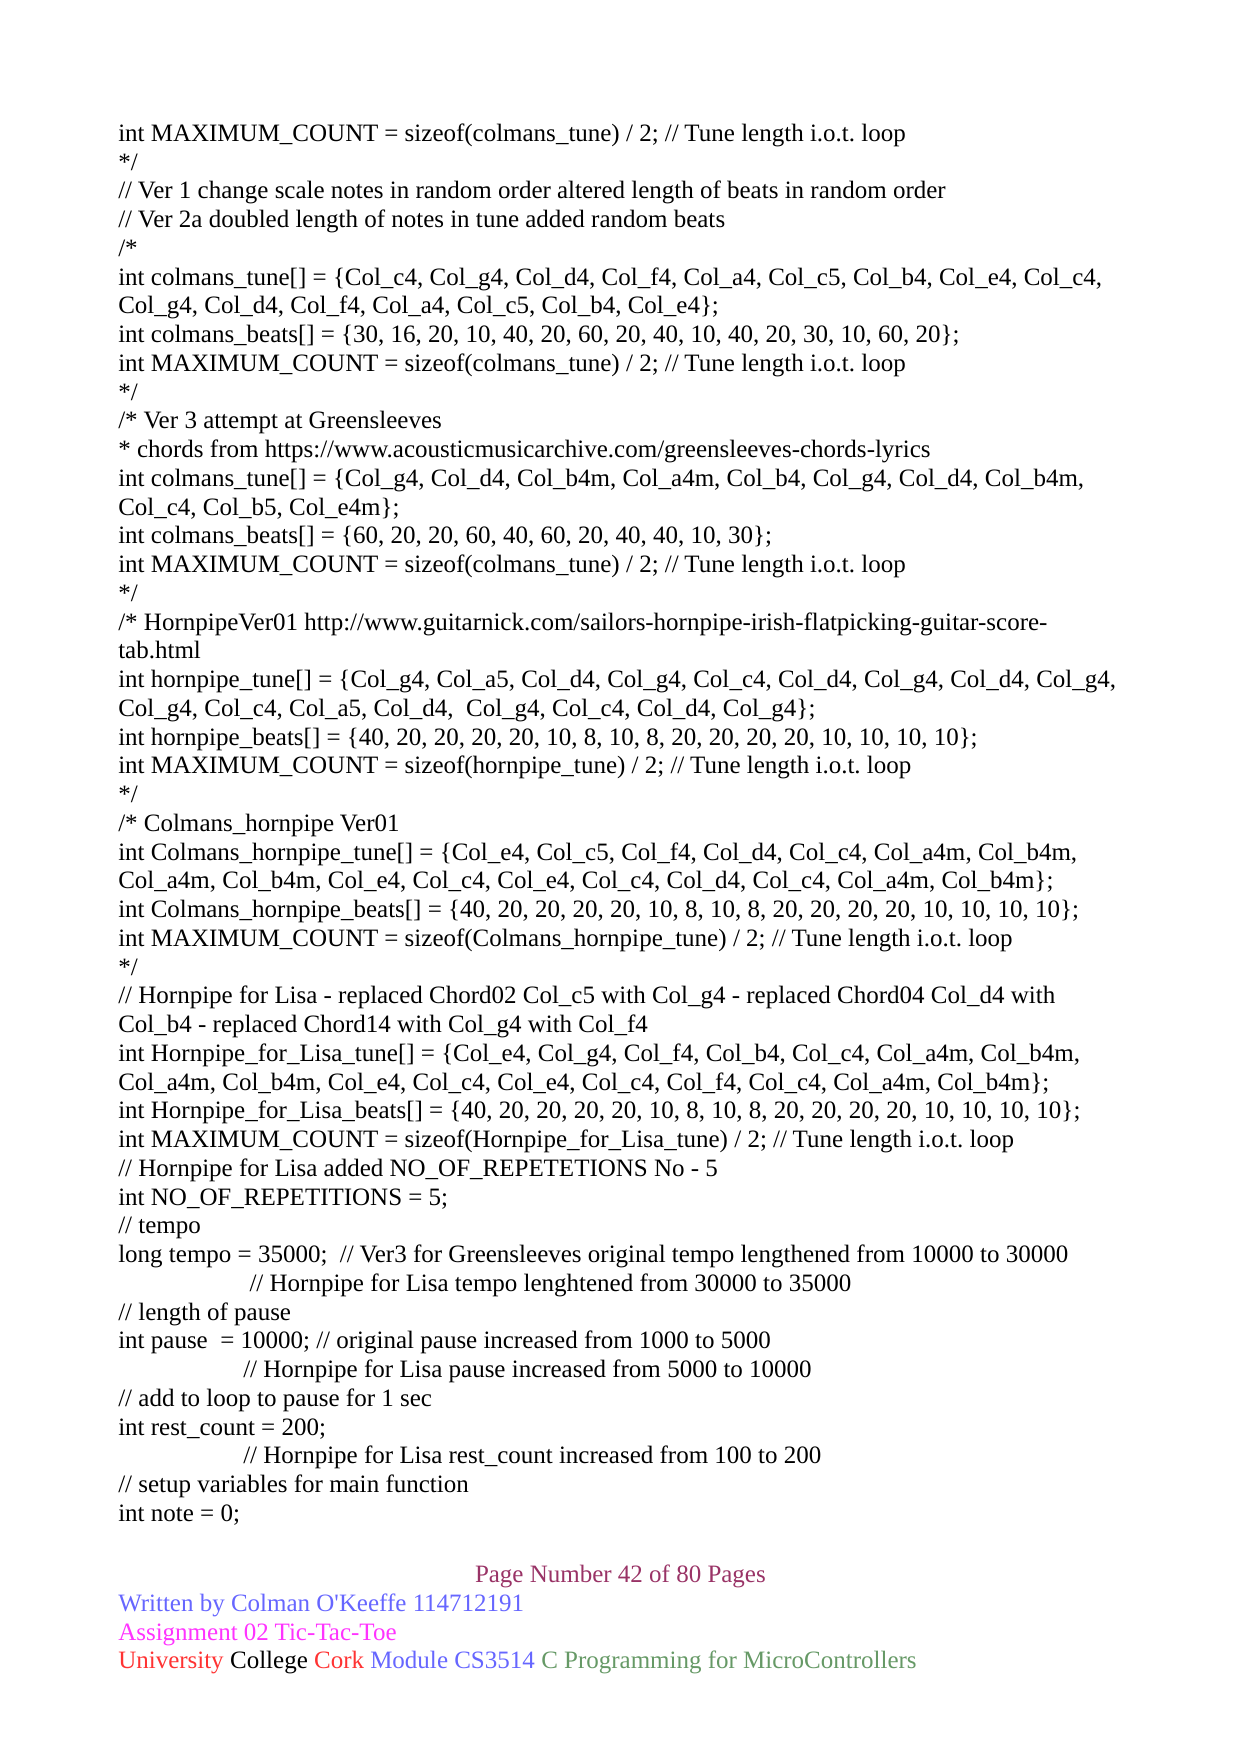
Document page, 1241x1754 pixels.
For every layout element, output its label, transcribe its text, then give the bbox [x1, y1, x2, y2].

text */ [118, 578, 1122, 607]
text // Ver 1 change scale notes in random order altered length of beats in random order [118, 176, 1122, 204]
text // Hornpipe for Lisa tempo lenghtened from 30000 to 35000 [118, 1268, 1122, 1297]
text // Hornpipe for Lisa rest_count increased from 100 to 200 [118, 1441, 1122, 1469]
text int MAXIMUM_COUNT = sizeof(Colmans_hornpipe_tune) / 2; // Tune length i.o.t. loop [118, 923, 1122, 952]
text // setup variables for main function [118, 1469, 1122, 1498]
text int MAXIMUM_COUNT = sizeof(colmans_tune) / 2; // Tune length i.o.t. loop [118, 348, 1122, 377]
text */ [118, 779, 1122, 808]
text * chords from https://www.acousticmusicarchive.com/greensleeves-chords-lyrics [118, 434, 1122, 463]
text int NO_OF_REPETITIONS = 5; [118, 1182, 1122, 1211]
text // tempo [118, 1211, 1122, 1239]
text int Colmans_hornpipe_tune[] = {Col_e4, Col_c5, Col_f4, Col_d4, Col_c4, Col_a4m, Col_b4m, Col_a4m, Col_b4m, Col_e4, Col_c4, Col_e4, Col_c4, Col_d4, Col_c4, Col_a4m, Col_b4m}; [118, 837, 1122, 894]
text int Hornpipe_for_Lisa_beats[] = {40, 20, 20, 20, 20, 10, 8, 10, 8, 20, 20, 20, 20, 10, 10, 10, 10}; [118, 1096, 1122, 1124]
text /* HornpipeVer01 http://www.guitarnick.com/sailors-hornpipe-irish-flatpicking-guitar-score-tab.html [118, 607, 1122, 664]
text int colmans_tune[] = {Col_c4, Col_g4, Col_d4, Col_f4, Col_a4, Col_c5, Col_b4, Col_e4, Col_c4, Col_g4, Col_d4, Col_f4, Col_a4, Col_c5, Col_b4, Col_e4}; [118, 262, 1122, 319]
text /* Ver 3 attempt at Greensleeves [118, 406, 1122, 434]
text int MAXIMUM_COUNT = sizeof(Hornpipe_for_Lisa_tune) / 2; // Tune length i.o.t. loop [118, 1124, 1122, 1153]
text int Colmans_hornpipe_beats[] = {40, 20, 20, 20, 20, 10, 8, 10, 8, 20, 20, 20, 20, 10, 10, 10, 10}; [118, 894, 1122, 923]
text /* [118, 233, 1122, 262]
text int hornpipe_tune[] = {Col_g4, Col_a5, Col_d4, Col_g4, Col_c4, Col_d4, Col_g4, Col_d4, Col_g4, Col_g4, Col_c4, Col_a5, Col_d4, Col_g4, Col_c4, Col_d4, Col_g4}; [118, 664, 1122, 722]
text // Hornpipe for Lisa pause increased from 5000 to 10000 [118, 1354, 1122, 1383]
text */ [118, 952, 1122, 981]
text /* Colmans_hornpipe Ver01 [118, 808, 1122, 837]
text int MAXIMUM_COUNT = sizeof(colmans_tune) / 2; // Tune length i.o.t. loop [118, 549, 1122, 578]
text int hornpipe_beats[] = {40, 20, 20, 20, 20, 10, 8, 10, 8, 20, 20, 20, 20, 10, 10, 10, 10}; [118, 722, 1122, 751]
text int pause = 10000; // original pause increased from 1000 to 5000 [118, 1326, 1122, 1354]
text */ [118, 147, 1122, 176]
text int rest_count = 200; [118, 1412, 1122, 1441]
text int colmans_beats[] = {30, 16, 20, 10, 40, 20, 60, 20, 40, 10, 40, 20, 30, 10, 60, 20}; [118, 319, 1122, 348]
text // add to loop to pause for 1 sec [118, 1383, 1122, 1412]
text long tempo = 35000; // Ver3 for Greensleeves original tempo lengthened from 10000 to 30000 [118, 1239, 1122, 1268]
text // Ver 2a doubled length of notes in tune added random beats [118, 204, 1122, 233]
text int Hornpipe_for_Lisa_tune[] = {Col_e4, Col_g4, Col_f4, Col_b4, Col_c4, Col_a4m, Col_b4m, Col_a4m, Col_b4m, Col_e4, Col_c4, Col_e4, Col_c4, Col_f4, Col_c4, Col_a4m, Col_b4m}; [118, 1038, 1122, 1096]
text int MAXIMUM_COUNT = sizeof(colmans_tune) / 2; // Tune length i.o.t. loop [118, 118, 1122, 147]
text int colmans_tune[] = {Col_g4, Col_d4, Col_b4m, Col_a4m, Col_b4, Col_g4, Col_d4, Col_b4m, Col_c4, Col_b5, Col_e4m}; [118, 463, 1122, 521]
text int MAXIMUM_COUNT = sizeof(hornpipe_tune) / 2; // Tune length i.o.t. loop [118, 751, 1122, 779]
text // length of pause [118, 1297, 1122, 1326]
text int colmans_beats[] = {60, 20, 20, 60, 40, 60, 20, 40, 40, 10, 30}; [118, 521, 1122, 549]
text // Hornpipe for Lisa added NO_OF_REPETETIONS No - 5 [118, 1153, 1122, 1182]
text */ [118, 377, 1122, 406]
text int note = 0; [118, 1498, 1122, 1527]
text // Hornpipe for Lisa - replaced Chord02 Col_c5 with Col_g4 - replaced Chord04 Col_d4 with Col_b4 - replaced Chord14 with Col_g4 with Col_f4 [118, 981, 1122, 1038]
